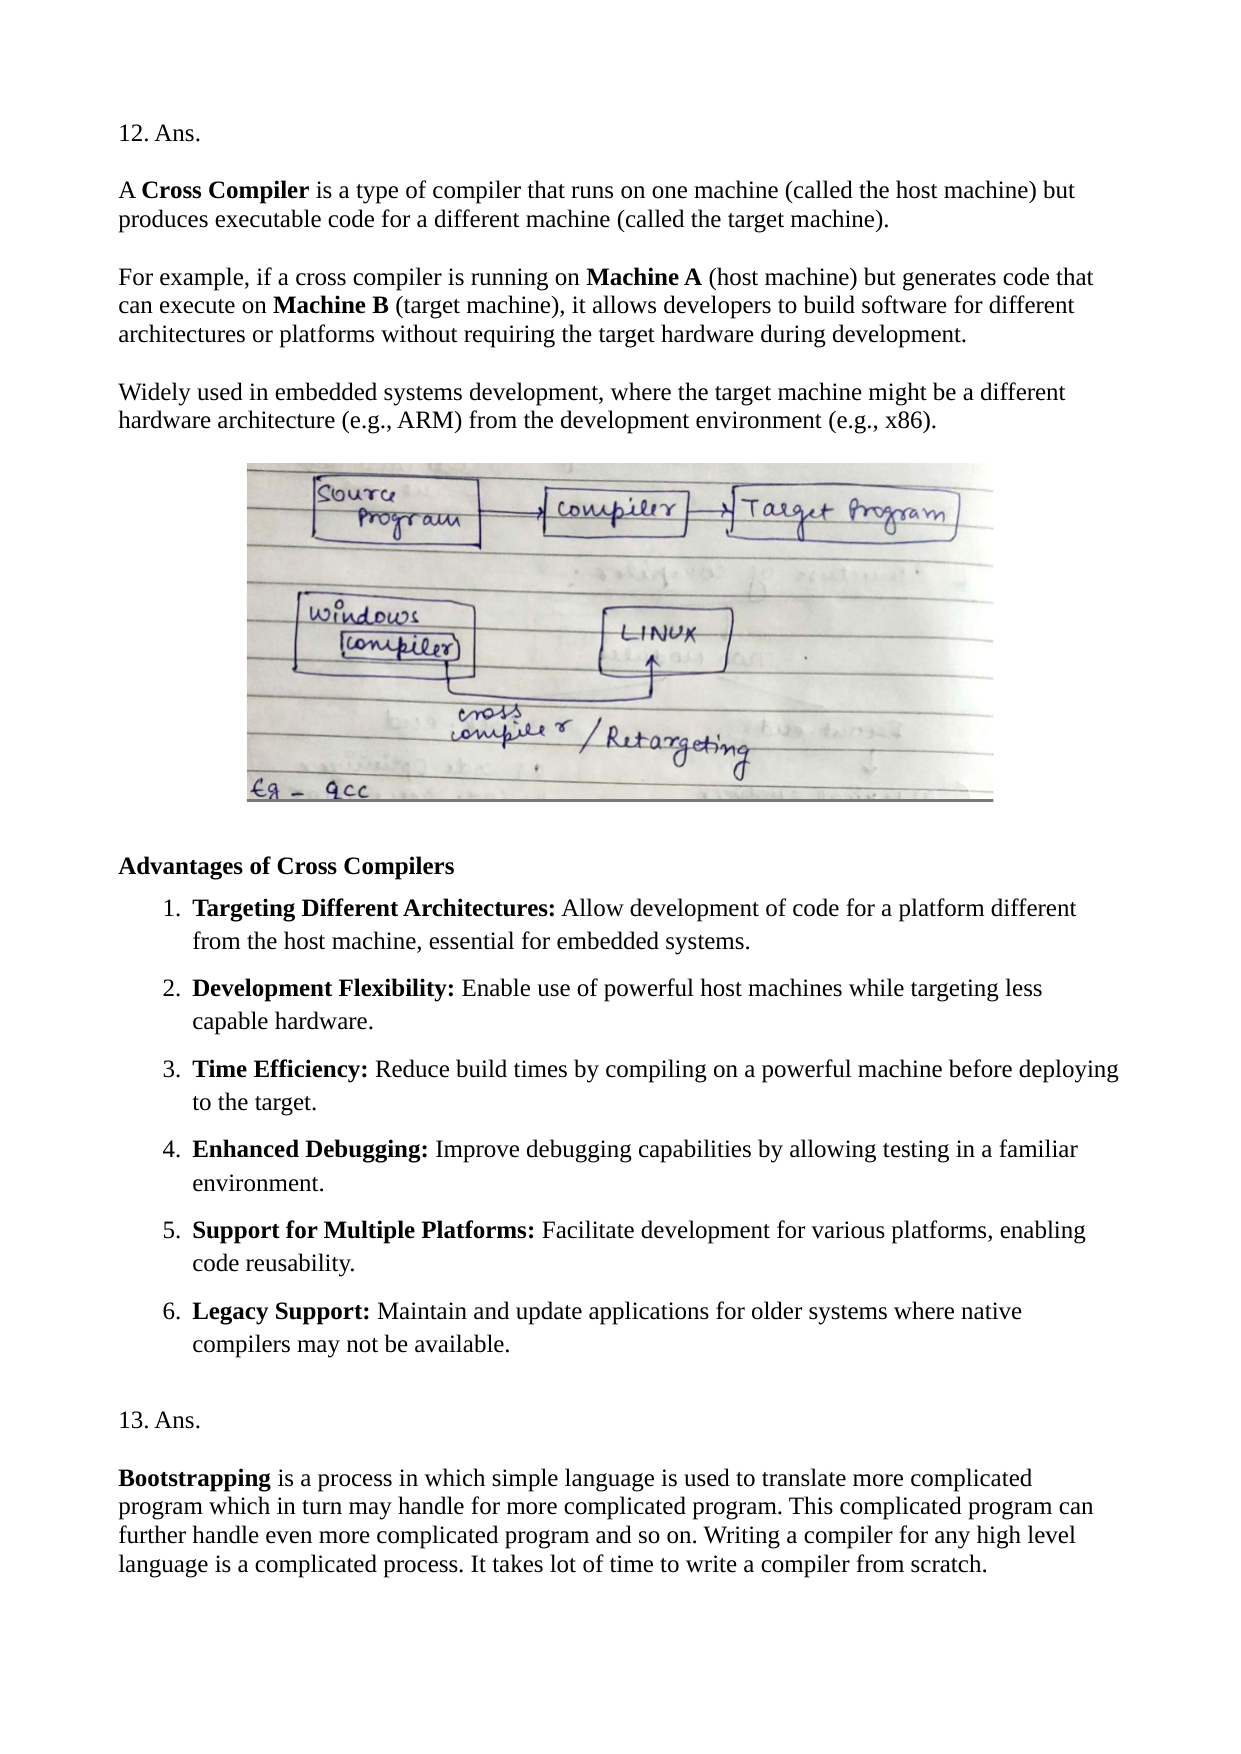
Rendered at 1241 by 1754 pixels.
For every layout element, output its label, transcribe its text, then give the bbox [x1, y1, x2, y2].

text Widely used in embedded systems development, where the target machine might be a different hardware architecture (e.g., ARM) from the development environment (e.g., x86). [118, 377, 1122, 434]
list Legacy Support: Maintain and update applications for older systems where native compilers may not be available. [162, 1296, 1122, 1358]
text 12. Ans. [118, 118, 1122, 147]
list Support for Multiple Platforms: Facilitate development for various platforms, enabling code reusability. [162, 1215, 1122, 1277]
list Enhanced Debugging: Improve debugging capabilities by allowing testing in a familiar environment. [162, 1134, 1122, 1196]
list Time Efficiency: Reduce build times by compiling on a powerful machine before deploying to the target. [162, 1054, 1122, 1116]
text A Cross Compiler is a type of compiler that runs on one machine (called the host machine) but produces executable code for a different machine (called the target machine). [118, 176, 1122, 233]
list Development Flexibility: Enable use of powerful host machines while targeting less capable hardware. [162, 973, 1122, 1035]
picture [246, 463, 994, 802]
text 13. Ans. [118, 1405, 1122, 1434]
text For example, if a cross compiler is running on Machine A (host machine) but generates code that can execute on Machine B (target machine), it allows developers to build software for different architectures or platforms without requiring the target hardware during development. [118, 262, 1122, 348]
text Bootstrapping is a process in which simple language is used to translate more complicated program which in turn may handle for more complicated program. This complicated program can further handle even more complicated program and so on. Writing a compiler for any high level language is a complicated process. It takes lot of time to write a compiler from scratch. [118, 1463, 1122, 1578]
subtitle Advantages of Cross Compilers [118, 851, 1122, 880]
list Targeting Different Architectures: Allow development of code for a platform different from the host machine, essential for embedded systems. [162, 893, 1122, 954]
